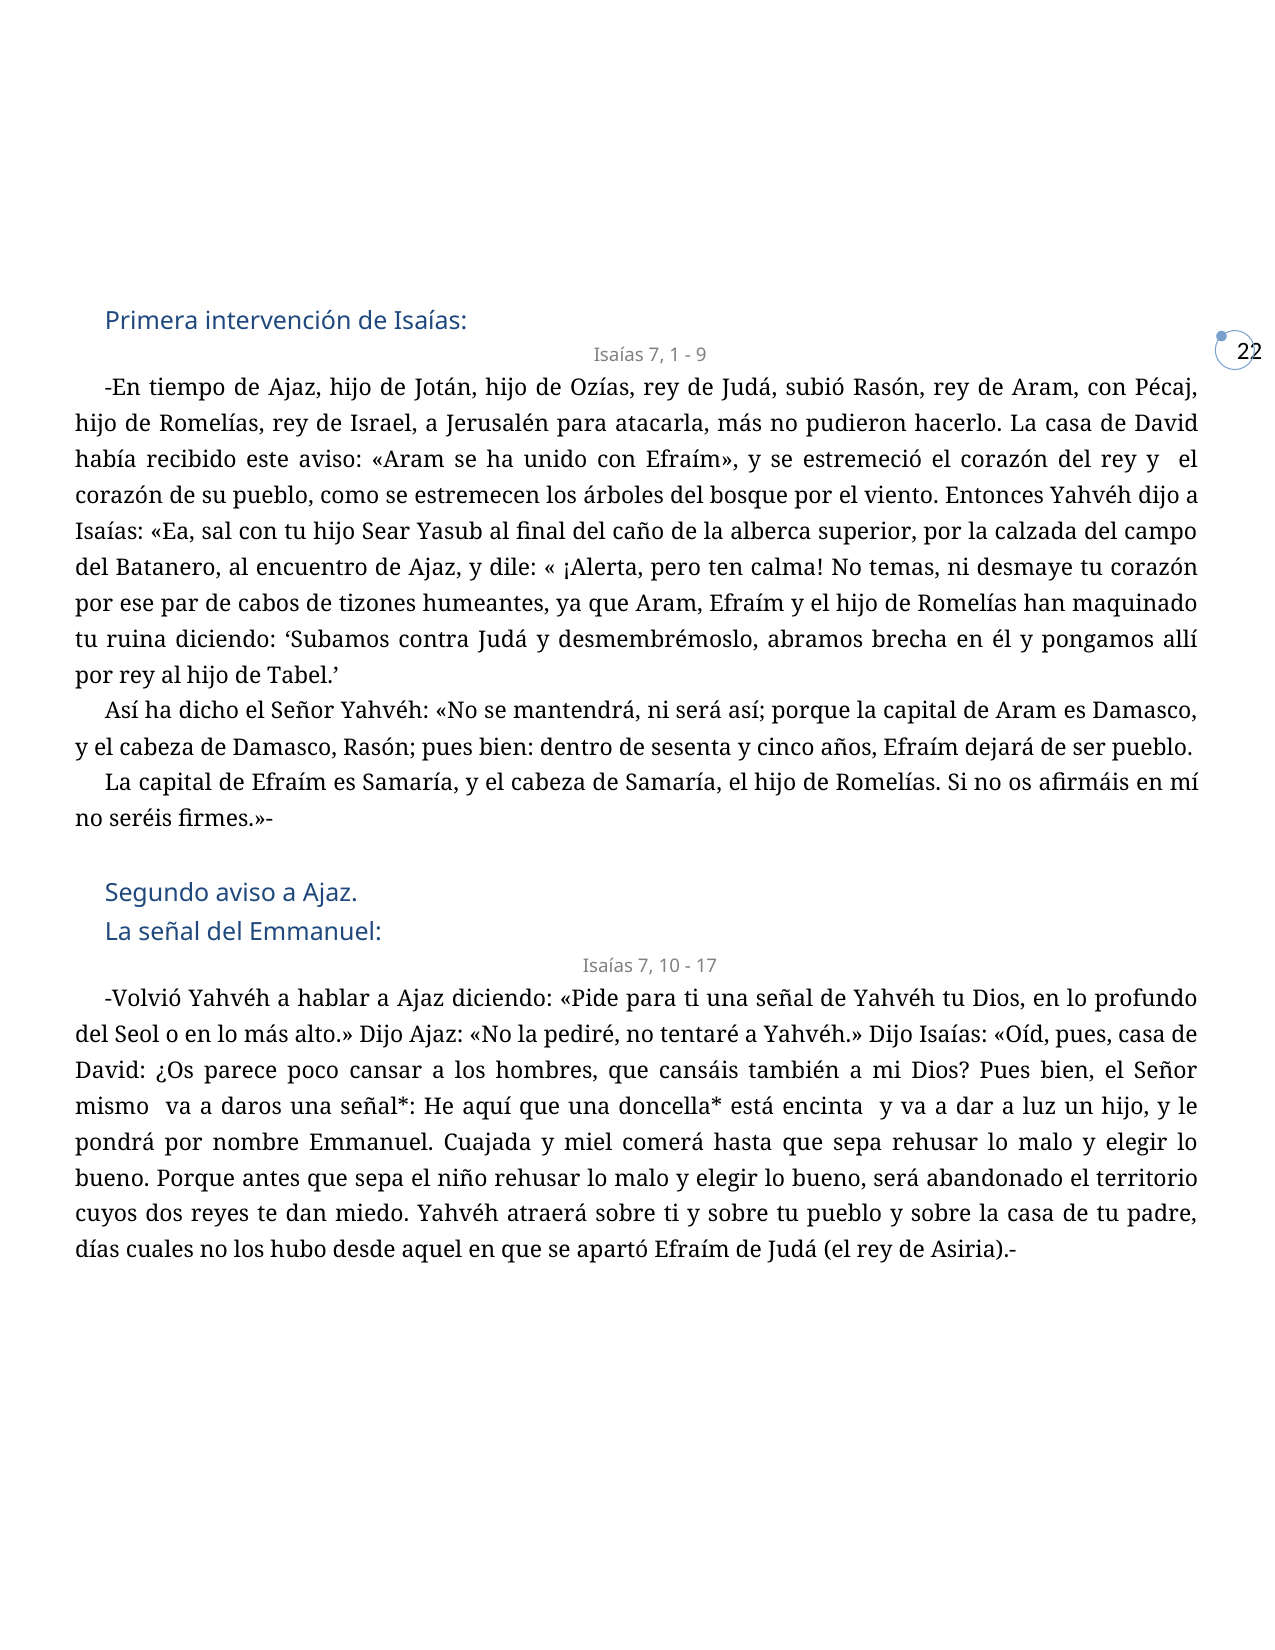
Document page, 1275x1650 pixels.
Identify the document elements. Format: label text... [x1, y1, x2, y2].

text Isaías 7, 1 - 9 [104, 342, 1200, 367]
text Segundo aviso a Ajaz. [104, 874, 1200, 908]
text Primera intervención de Isaías: [75, 303, 1200, 337]
text Así ha dicho el Señor Yahvéh: «No se mantendrá, ni será así; porque la capital de Aram es Damasco, y el cabeza de Damasco, Rasón; pues bien: dentro de sesenta y cinco años, Efraím dejará de ser pueblo. [75, 694, 1200, 762]
text Isaías 7, 10 - 17 [104, 952, 1200, 978]
text -En tiempo de Ajaz, hijo de Jotán, hijo de Ozías, rey de Judá, subió Rasón, rey de Aram, con Pécaj, hijo de Romelías, rey de Israel, a Jerusalén para atacarla, más no pudieron hacerlo. La casa de David había recibido este aviso: «Aram se ha unido con Efraím», y se estremeció el corazón del rey y el corazón de su pueblo, como se estremecen los árboles del bosque por el viento. Entonces Yahvéh dijo a Isaías: «Ea, sal con tu hijo Sear Yasub al final del caño de la alberca superior, por la calzada del campo del Batanero, al encuentro de Ajaz, y dile: « ¡Alerta, pero ten calma! No temas, ni desmaye tu corazón por ese par de cabos de tizones humeantes, ya que Aram, Efraím y el hijo de Romelías han maquinado tu ruina diciendo: ‘Subamos contra Judá y desmembrémoslo, abramos brecha en él y pongamos allí por rey al hijo de Tabel.’ [75, 371, 1200, 690]
text La capital de Efraím es Samaría, y el cabeza de Samaría, el hijo de Romelías. Si no os afirmáis en mí no seréis firmes.»- [75, 766, 1200, 833]
text La señal del Emmanuel: [104, 913, 1200, 947]
text -Volvió Yahvéh a hablar a Ajaz diciendo: «Pide para ti una señal de Yahvéh tu Dios, en lo profundo del Seol o en lo más alto.» Dijo Ajaz: «No la pediré, no tentaré a Yahvéh.» Dijo Isaías: «Oíd, pues, casa de David: ¿Os parece poco cansar a los hombres, que cansáis también a mi Dios? Pues bien, el Señor mismo va a daros una señal*: He aquí que una doncella* está encinta y va a dar a luz un hijo, y le pondrá por nombre Emmanuel. Cuajada y miel comerá hasta que sepa rehusar lo malo y elegir lo bueno. Porque antes que sepa el niño rehusar lo malo y elegir lo bueno, será abandonado el territorio cuyos dos reyes te dan miedo. Yahvéh atraerá sobre ti y sobre tu pueblo y sobre la casa de tu padre, días cuales no los hubo desde aquel en que se apartó Efraím de Judá (el rey de Asiria).- [75, 982, 1200, 1264]
